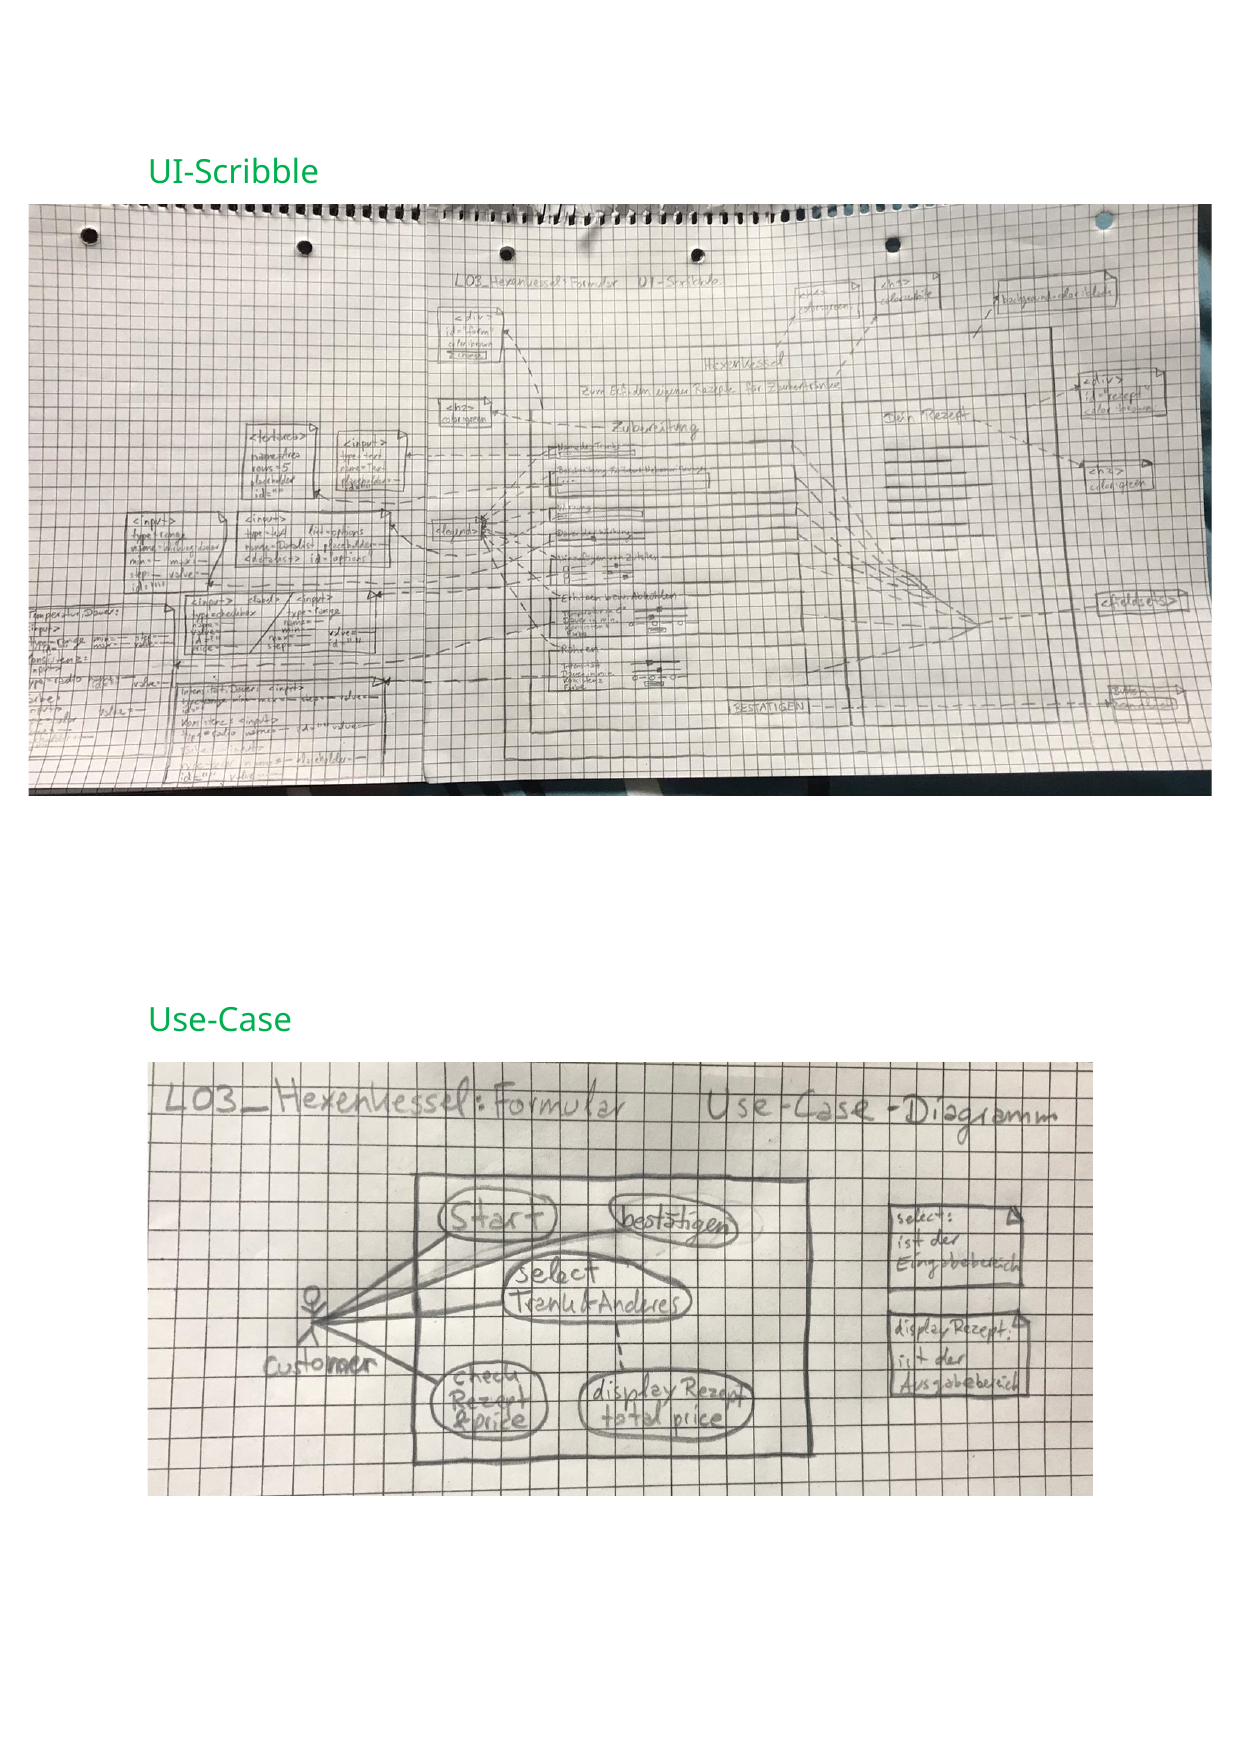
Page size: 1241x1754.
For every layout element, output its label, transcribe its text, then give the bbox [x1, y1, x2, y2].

text Use-Case [148, 995, 1093, 1041]
text UI-Scribble [148, 148, 1093, 193]
